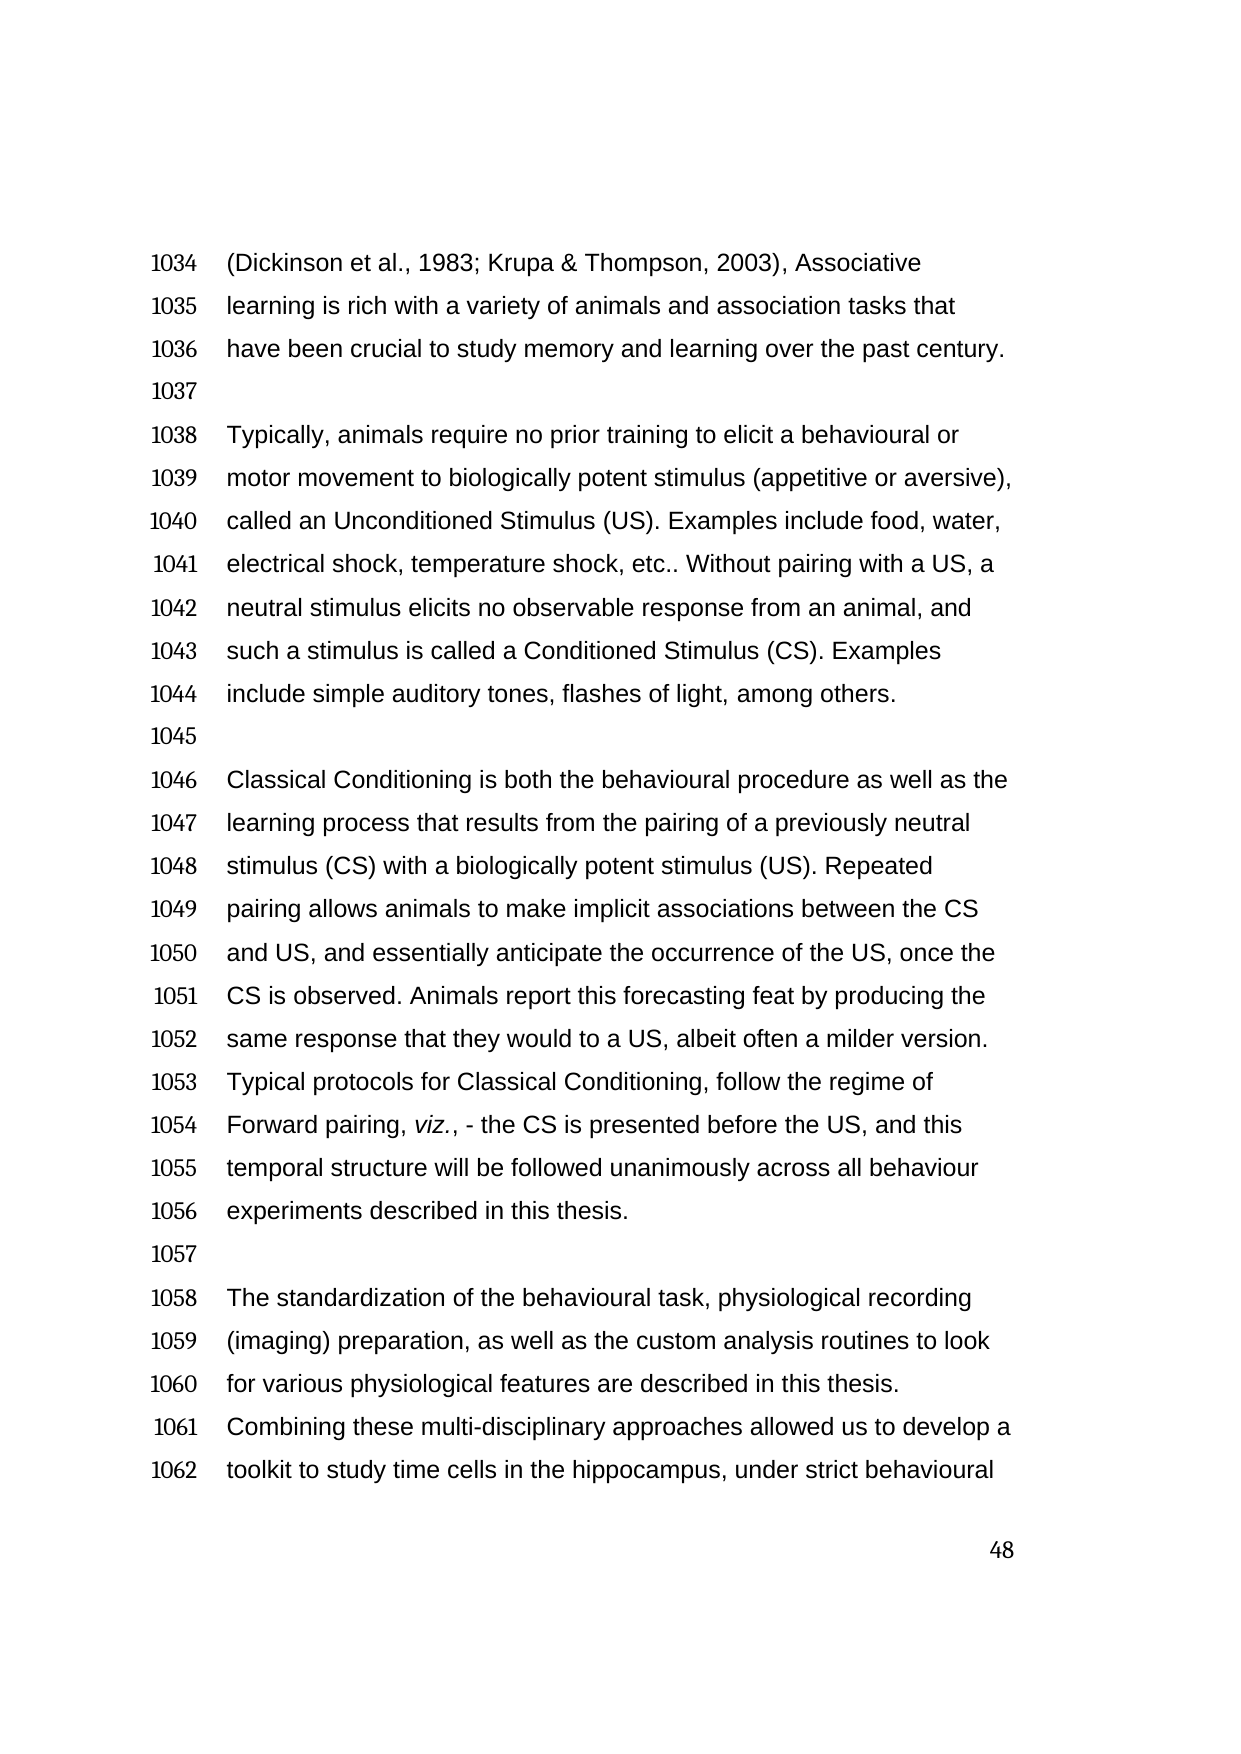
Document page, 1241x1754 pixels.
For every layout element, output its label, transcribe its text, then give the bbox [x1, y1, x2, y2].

text Typically, animals require no prior training to elicit a behavioural or motor movement to biologically potent stimulus (appetitive or aversive), called an Unconditioned Stimulus (US). Examples include food, water, electrical shock, temperature shock, etc.. Without pairing with a US, a neutral stimulus elicits no observable response from an animal, and such a stimulus is called a Conditioned Stimulus (CS). Examples include simple auditory tones, flashes of light, among others. [226, 420, 1014, 708]
text The standardization of the behavioural task, physiological recording (imaging) preparation, as well as the custom analysis routines to look for various physiological features are described in this thesis. Combining these multi-disciplinary approaches allowed us to develop a toolkit to study time cells in the hippocampus, under strict behavioural [226, 1283, 1014, 1484]
text (Dickinson et al., 1983; Krupa & Thompson, 2003)⁠, Associative learning is rich with a variety of animals and association tasks that have been crucial to study memory and learning over the past century. [226, 248, 1014, 363]
text Classical Conditioning is both the behavioural procedure as well as the learning process that results from the pairing of a previously neutral stimulus (CS) with a biologically potent stimulus (US). Repeated pairing allows animals to make implicit associations between the CS and US, and essentially anticipate the occurrence of the US, once the CS is observed. Animals report this forecasting feat by producing the same response that they would to a US, albeit often a milder version. Typical protocols for Classical Conditioning, follow the regime of Forward pairing, viz., - the CS is presented before the US, and this temporal structure will be followed unanimously across all behaviour experiments described in this thesis. [226, 765, 1014, 1225]
